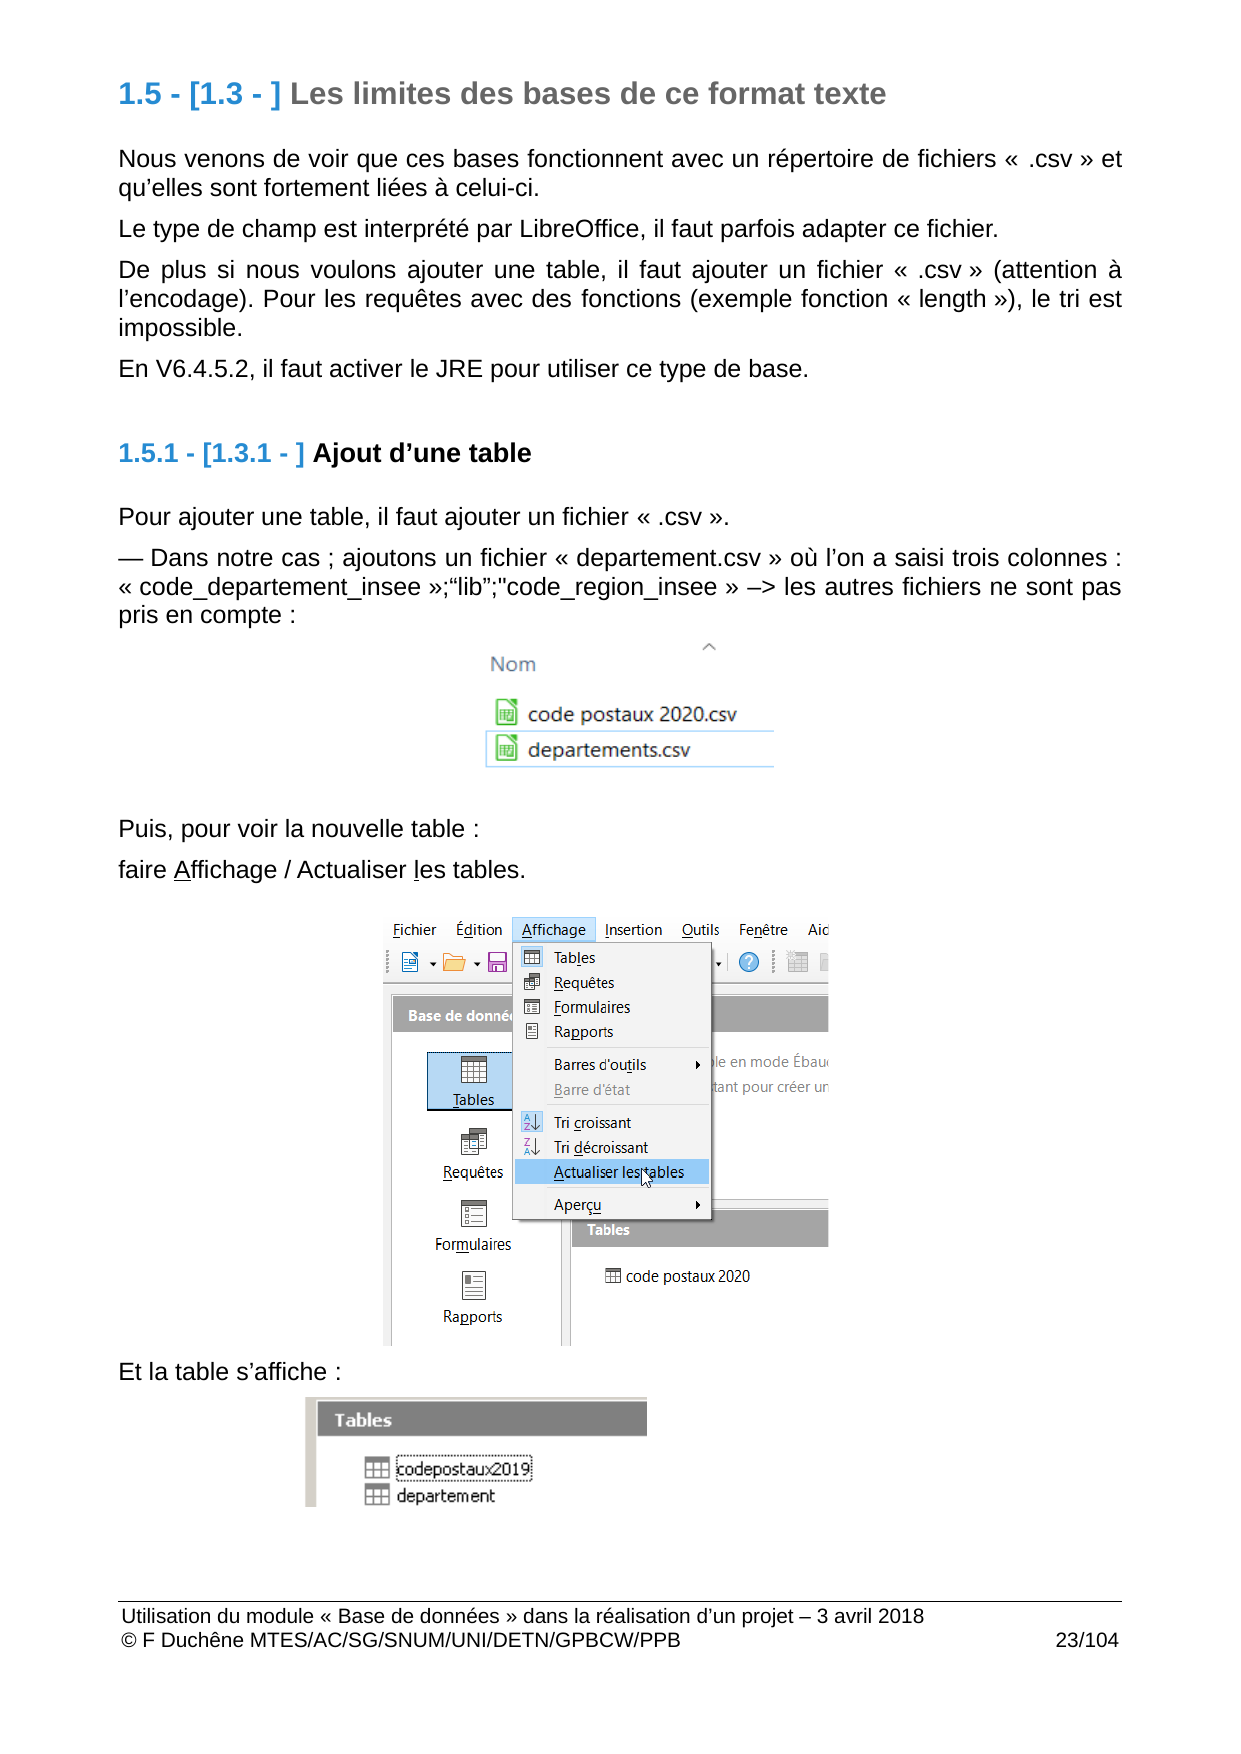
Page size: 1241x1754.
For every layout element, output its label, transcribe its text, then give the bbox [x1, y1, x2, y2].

text Puis, pour voir la nouvelle table : [118, 814, 1122, 843]
text De plus si nous voulons ajouter une table, il faut ajouter un fichier « .csv » (attention à l’encodage). Pour les requêtes avec des fonctions (exemple fonction « length »), le tri est impossible. [118, 255, 1122, 341]
text En V6.4.5.2, il faut activer le JRE pour utiliser ce type de base. [118, 354, 1122, 383]
text — Dans notre cas ; ajoutons un fichier « departement.csv » où l’on a saisi trois colonnes : « code_departement_insee »;“lib”;"code_region_insee » –> les autres fichiers ne sont pas pris en compte : [118, 543, 1122, 629]
picture [383, 908, 829, 1346]
subtitle Les limites des bases de ce format texte [118, 75, 1122, 111]
text Le type de champ est interprété par LibreOffice, il faut parfois adapter ce fichier. [118, 214, 1122, 243]
text Et la table s’affiche : [118, 1356, 1122, 1385]
text faire Affichage / Actualiser les tables. [118, 855, 1122, 884]
text Pour ajouter une table, il faut ajouter un fichier « .csv ». [118, 501, 1122, 530]
picture [293, 1397, 647, 1507]
subtitle Ajout d’une table [118, 437, 1122, 468]
picture [466, 641, 774, 782]
text Nous venons de voir que ces bases fonctionnent avec un répertoire de fichiers « .csv » et qu’elles sont fortement liées à celui-ci. [118, 144, 1122, 201]
